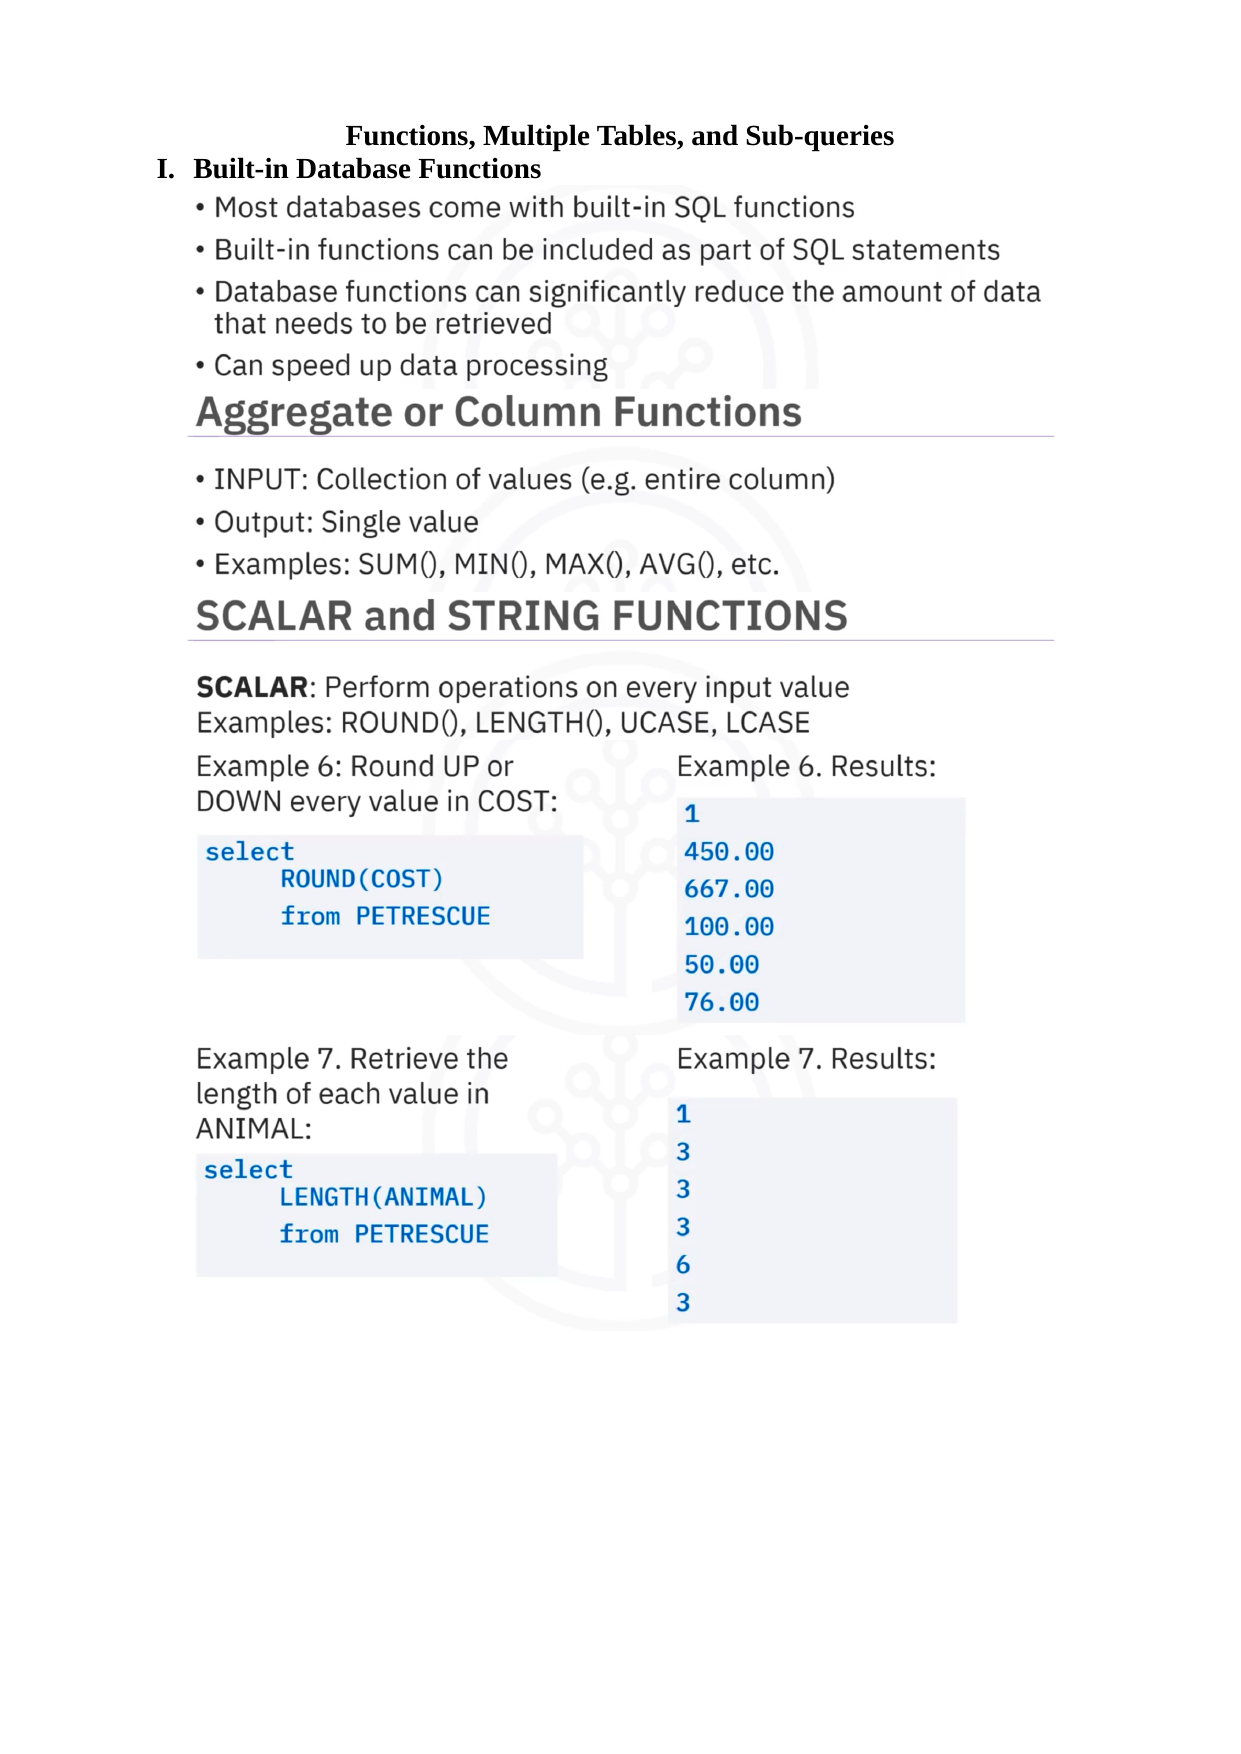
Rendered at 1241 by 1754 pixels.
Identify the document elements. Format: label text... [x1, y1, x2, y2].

text Functions, Multiple Tables, and Sub-queries [118, 118, 1122, 152]
picture [118, 185, 1123, 1331]
list Built-in Database Functions [175, 152, 1122, 185]
